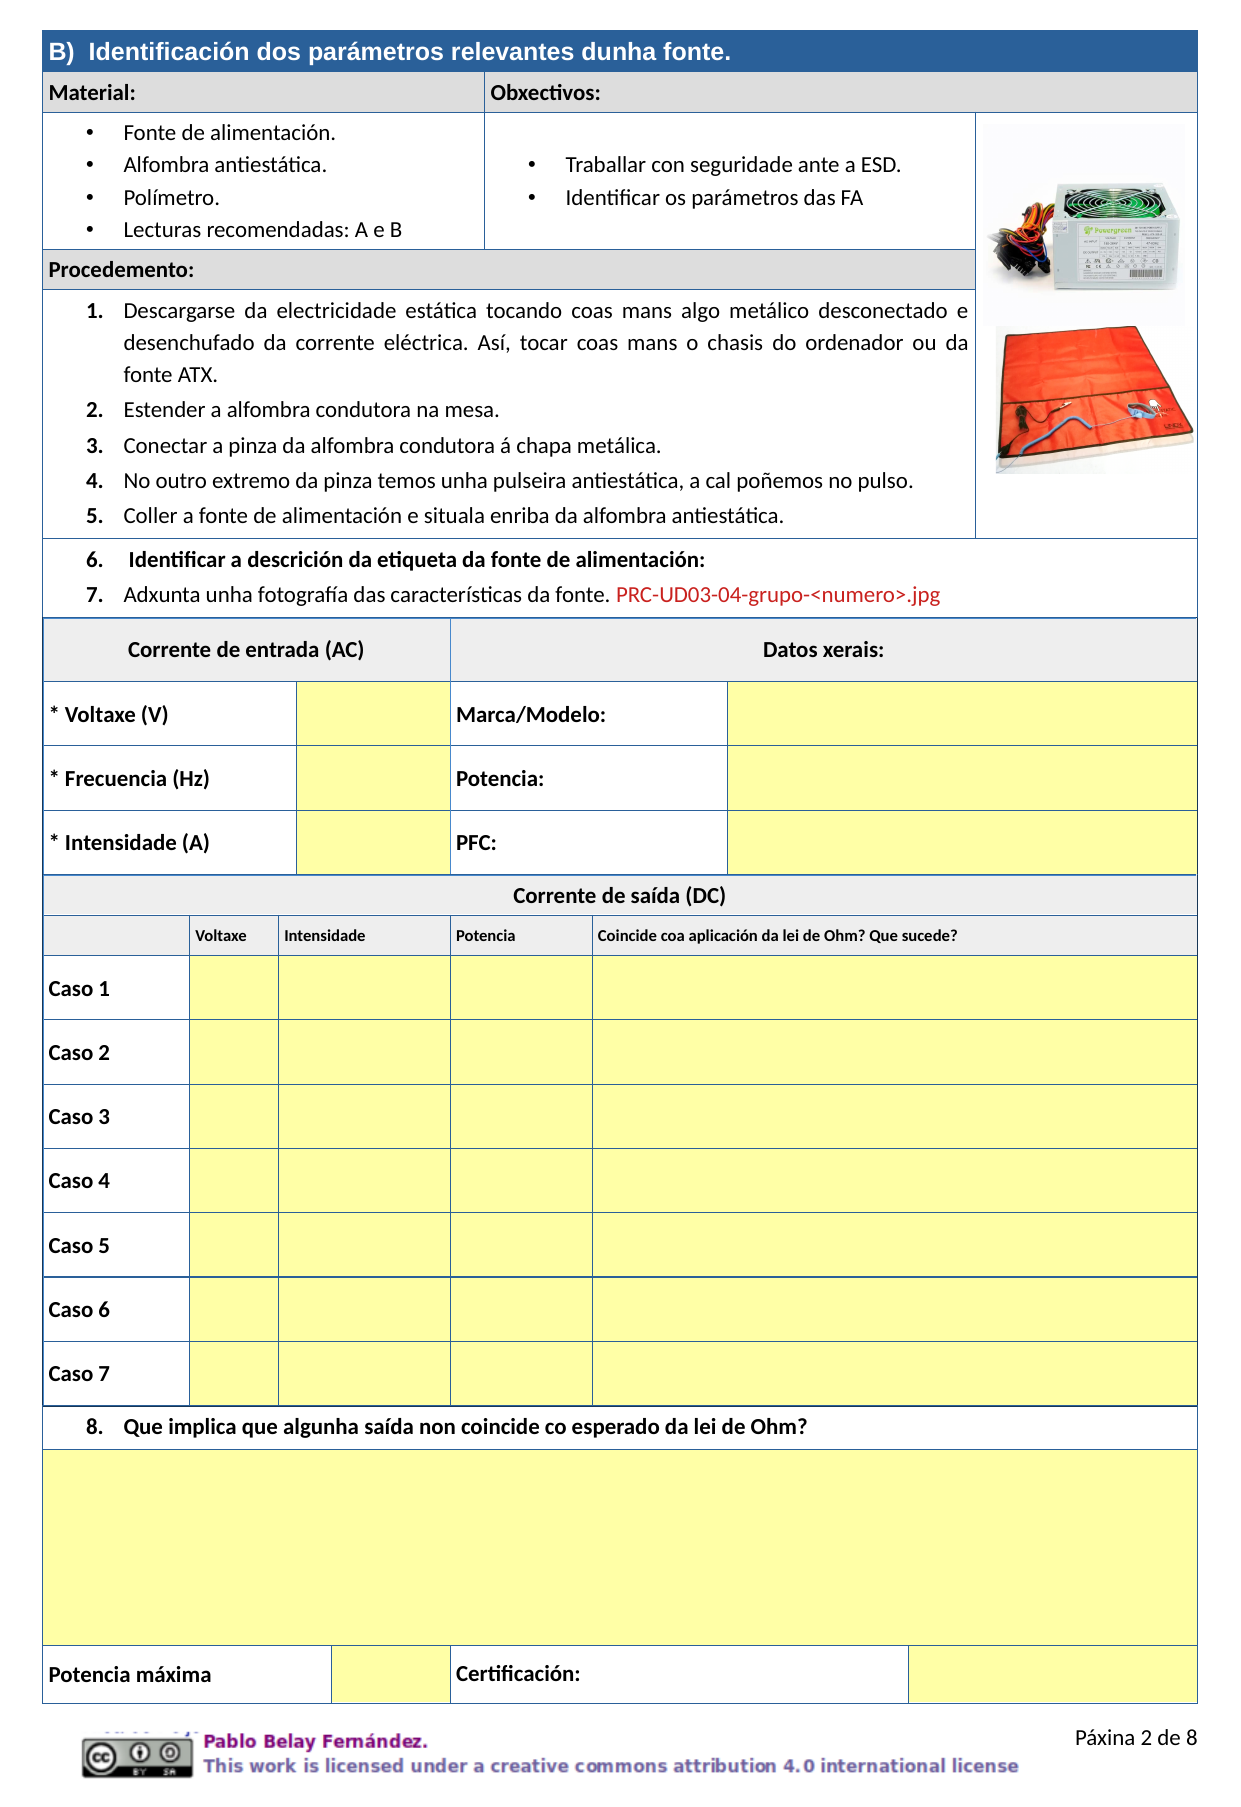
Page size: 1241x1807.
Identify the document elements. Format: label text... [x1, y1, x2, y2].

table_cell [728, 746, 1197, 810]
table_cell [279, 1085, 450, 1148]
table_cell Descargarse da electricidade estática tocando coas mans algo metálico desconectado e desenchufado da corrente eléctrica. Así, tocar coas mans o chasis do ordenador ou da fonte ATX. Estender a alfombra condutora na mesa. Conectar a pinza da alfombra condutora á chapa metálica. No outro extremo da pinza temos unha pulseira antiestática, a cal poñemos no pulso. Coller a fonte de alimentación e situala enriba da alfombra antiestática. [43, 290, 975, 538]
table_cell [190, 1278, 278, 1341]
table_cell [909, 1646, 1197, 1702]
table_cell [279, 956, 450, 1019]
table_cell [190, 1085, 278, 1148]
table_cell [593, 1149, 1197, 1212]
table_cell Coincide coa aplicación da lei de Ohm? Que sucede? [593, 916, 1197, 955]
table_cell Fonte de alimentación. Alfombra antiestática. Polímetro. Lecturas recomendadas: A e B [43, 113, 484, 249]
table_cell Caso 7 [44, 1342, 189, 1405]
table_cell Datos xerais: [451, 618, 1197, 681]
table_cell [279, 1278, 450, 1341]
table_cell [593, 956, 1197, 1019]
table_cell * Frecuencia (Hz) [44, 746, 296, 810]
table_cell Caso 2 [44, 1020, 189, 1084]
table_cell Potencia máxima [43, 1646, 331, 1702]
table_cell Material: [43, 72, 484, 112]
table_cell [728, 682, 1197, 745]
table_cell [451, 1020, 592, 1084]
table_cell [190, 1020, 278, 1084]
table_cell Que implica que algunha saída non coincide co esperado da lei de Ohm? [43, 1407, 1197, 1449]
table_cell [43, 1450, 1197, 1645]
table_cell Caso 5 [44, 1213, 189, 1276]
table_cell [976, 113, 1197, 538]
table_cell [190, 956, 278, 1019]
table_cell Caso 3 [44, 1085, 189, 1148]
table_cell [279, 1020, 450, 1084]
table_cell Caso 4 [44, 1149, 189, 1212]
table_cell Caso 6 [44, 1278, 189, 1341]
table_cell Potencia: [451, 746, 727, 810]
table_cell Procedemento: [43, 250, 975, 289]
table_cell [190, 1149, 278, 1212]
table_cell [593, 1020, 1197, 1084]
table_cell [451, 1278, 592, 1341]
table_cell [451, 1213, 592, 1276]
table_header B) Identificación dos parámetros relevantes dunha fonte. [43, 31, 1197, 71]
table_cell * Voltaxe (V) [44, 682, 296, 745]
table_cell [593, 1213, 1197, 1276]
table_cell [728, 811, 1197, 874]
table_cell Traballar con seguridade ante a ESD. Identificar os parámetros das FA [485, 113, 975, 249]
table_cell PFC: [451, 811, 727, 874]
table_cell [279, 1213, 450, 1276]
table_cell [279, 1342, 450, 1405]
table_cell Caso 1 [44, 956, 189, 1019]
table_cell [451, 1085, 592, 1148]
table_cell Voltaxe [190, 916, 278, 955]
table_cell [593, 1342, 1197, 1405]
table_cell [593, 1278, 1197, 1341]
table_cell [593, 1085, 1197, 1148]
table_cell [332, 1646, 450, 1702]
picture [983, 124, 1194, 474]
table_cell Intensidade [279, 916, 450, 955]
table_cell Potencia [451, 916, 592, 955]
table_cell [190, 1342, 278, 1405]
table_cell Obxectivos: [485, 72, 1197, 112]
table_cell [451, 956, 592, 1019]
table_cell Corrente de saída (DC) [44, 874, 1197, 914]
table_cell Certificación: [451, 1646, 908, 1702]
table_cell [279, 1149, 450, 1212]
table_cell Marca/Modelo: [451, 682, 727, 745]
table_cell Corrente de entrada (AC) [44, 619, 450, 681]
table_cell [297, 811, 450, 874]
picture [65, 1722, 1035, 1787]
table_cell [297, 682, 450, 745]
table_cell [451, 1342, 592, 1405]
table_cell [190, 1213, 278, 1276]
table_cell * Intensidade (A) [44, 811, 296, 874]
table_cell [44, 916, 189, 955]
table_cell [451, 1149, 592, 1212]
table_cell Identificar a descrición da etiqueta da fonte de alimentación: Adxunta unha fotografía das características da fonte. PRC-UD03-04-grupo-<numero>.jpg [43, 539, 1197, 617]
table_cell [297, 746, 450, 810]
